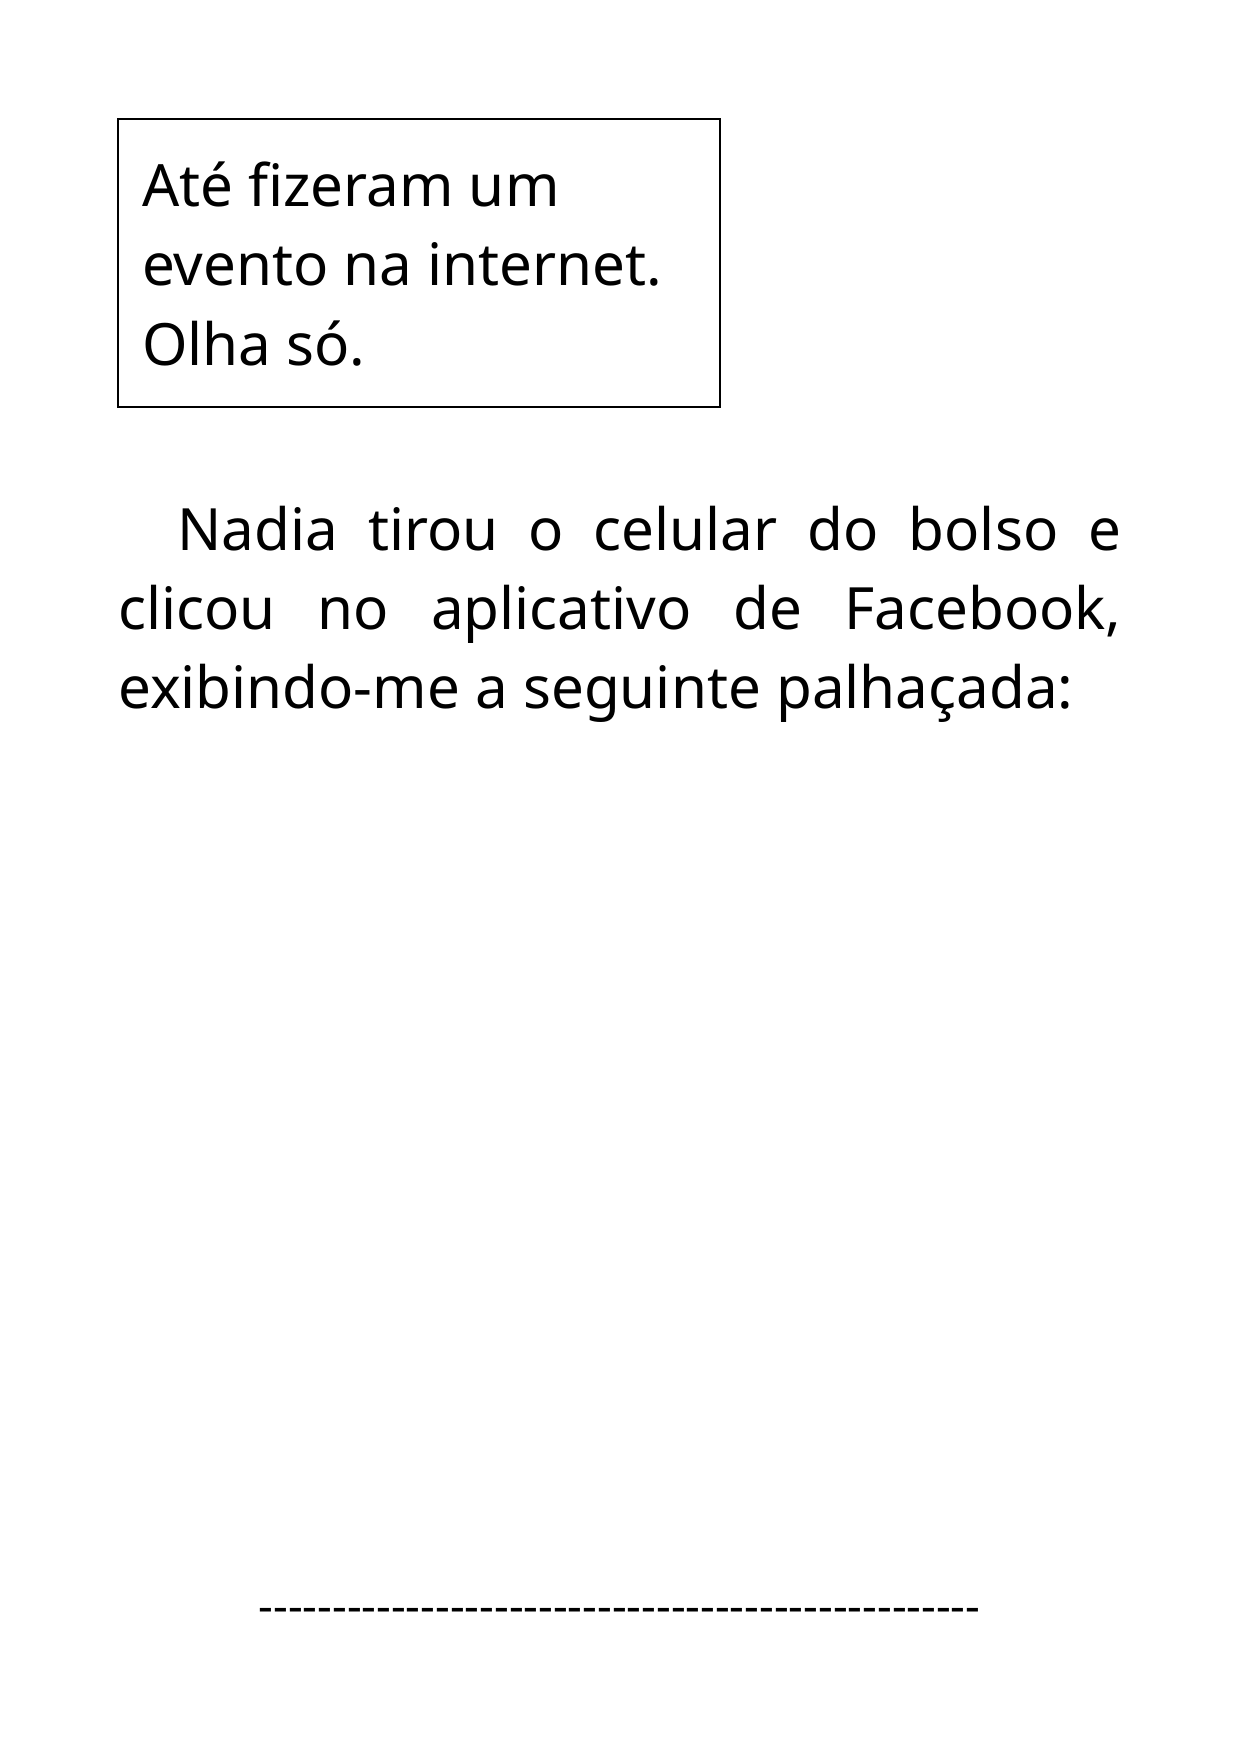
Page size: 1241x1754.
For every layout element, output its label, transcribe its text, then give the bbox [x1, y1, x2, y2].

table_header Até fizeram um evento na internet. Olha só. [119, 120, 719, 406]
text Nadia tirou o celular do bolso e clicou no aplicativo de Facebook, exibindo-me a seguinte palhaçada: [118, 487, 1122, 726]
